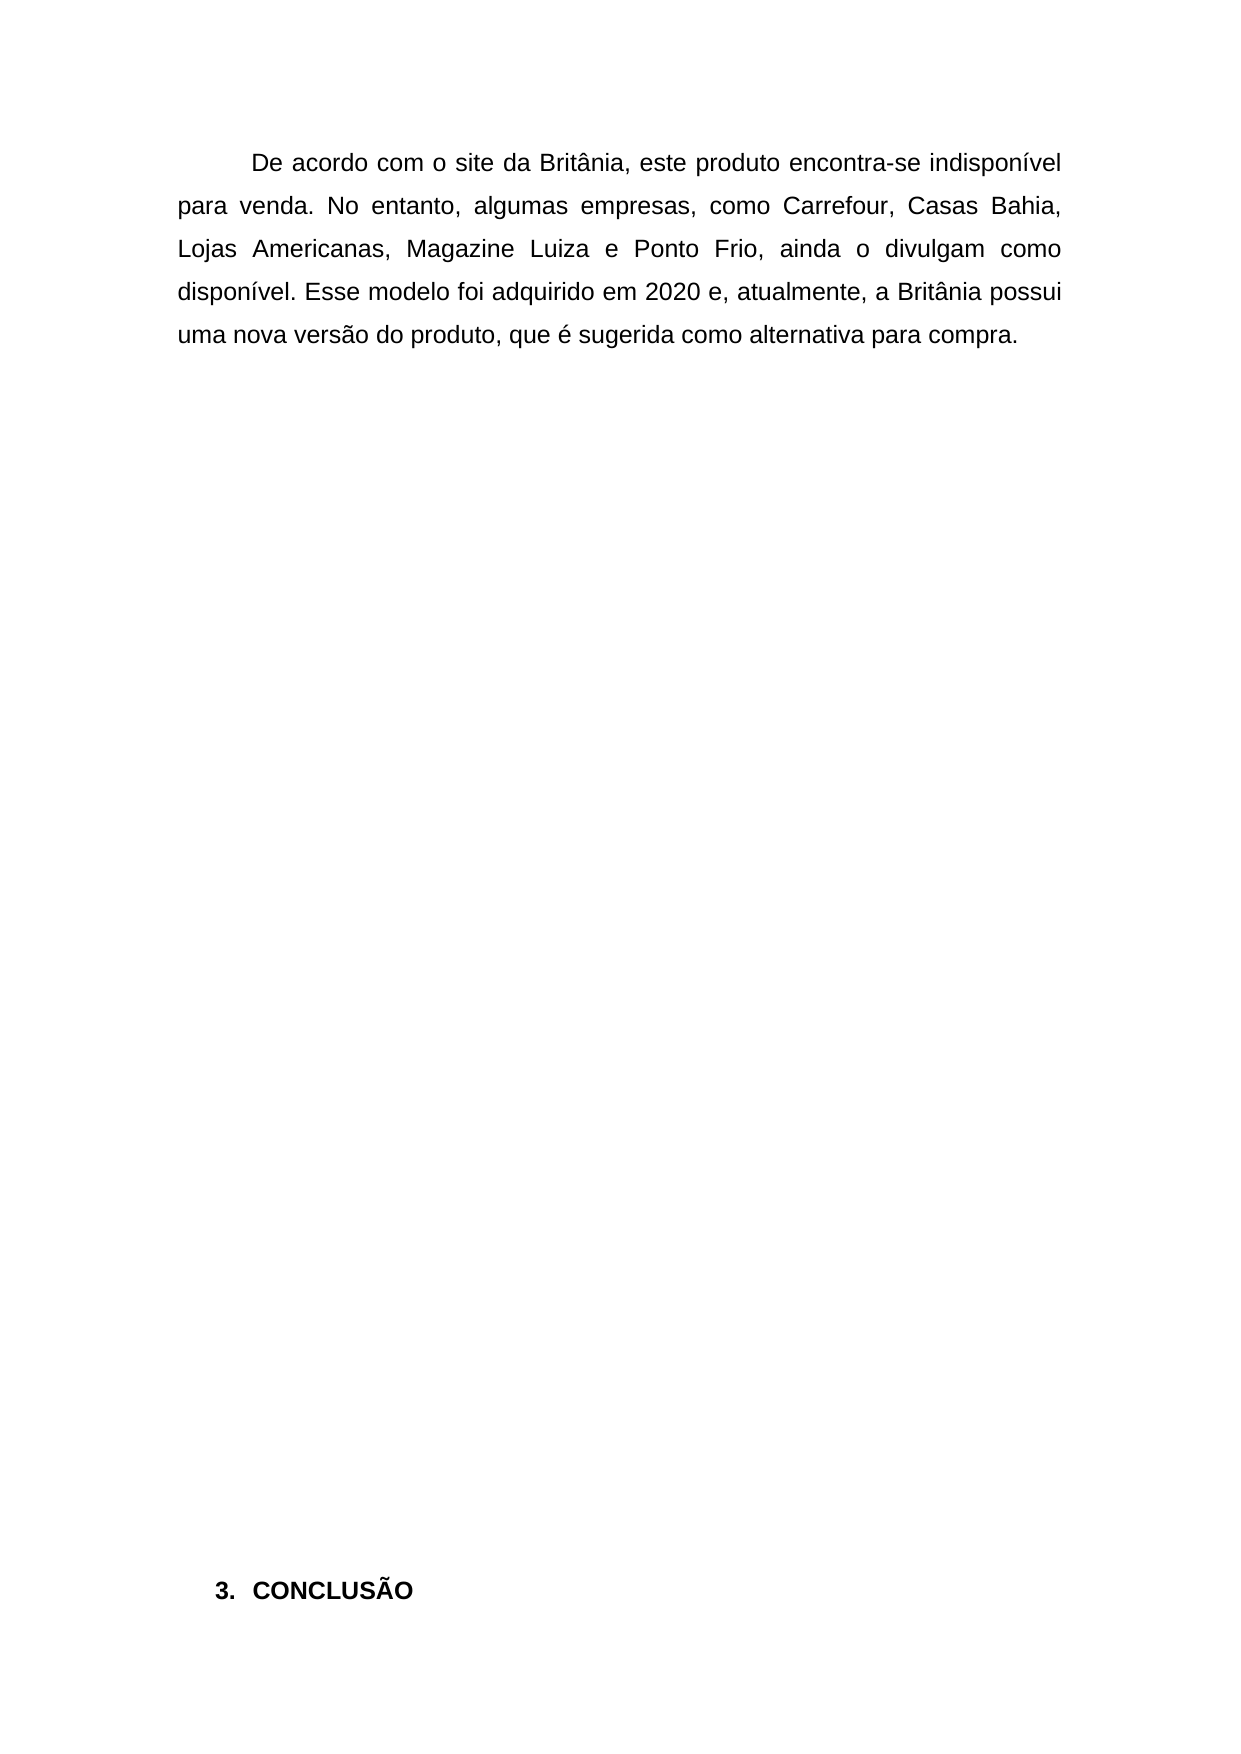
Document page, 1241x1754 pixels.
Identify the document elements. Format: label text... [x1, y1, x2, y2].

subtitle CONCLUSÃO [215, 1576, 1063, 1604]
text De acordo com o site da Britânia, este produto encontra-se indisponível para venda. No entanto, algumas empresas, como Carrefour, Casas Bahia, Lojas Americanas, Magazine Luiza e Ponto Frio, ainda o divulgam como disponível. Esse modelo foi adquirido em 2020 e, atualmente, a Britânia possui uma nova versão do produto, que é sugerida como alternativa para compra. [177, 148, 1063, 349]
